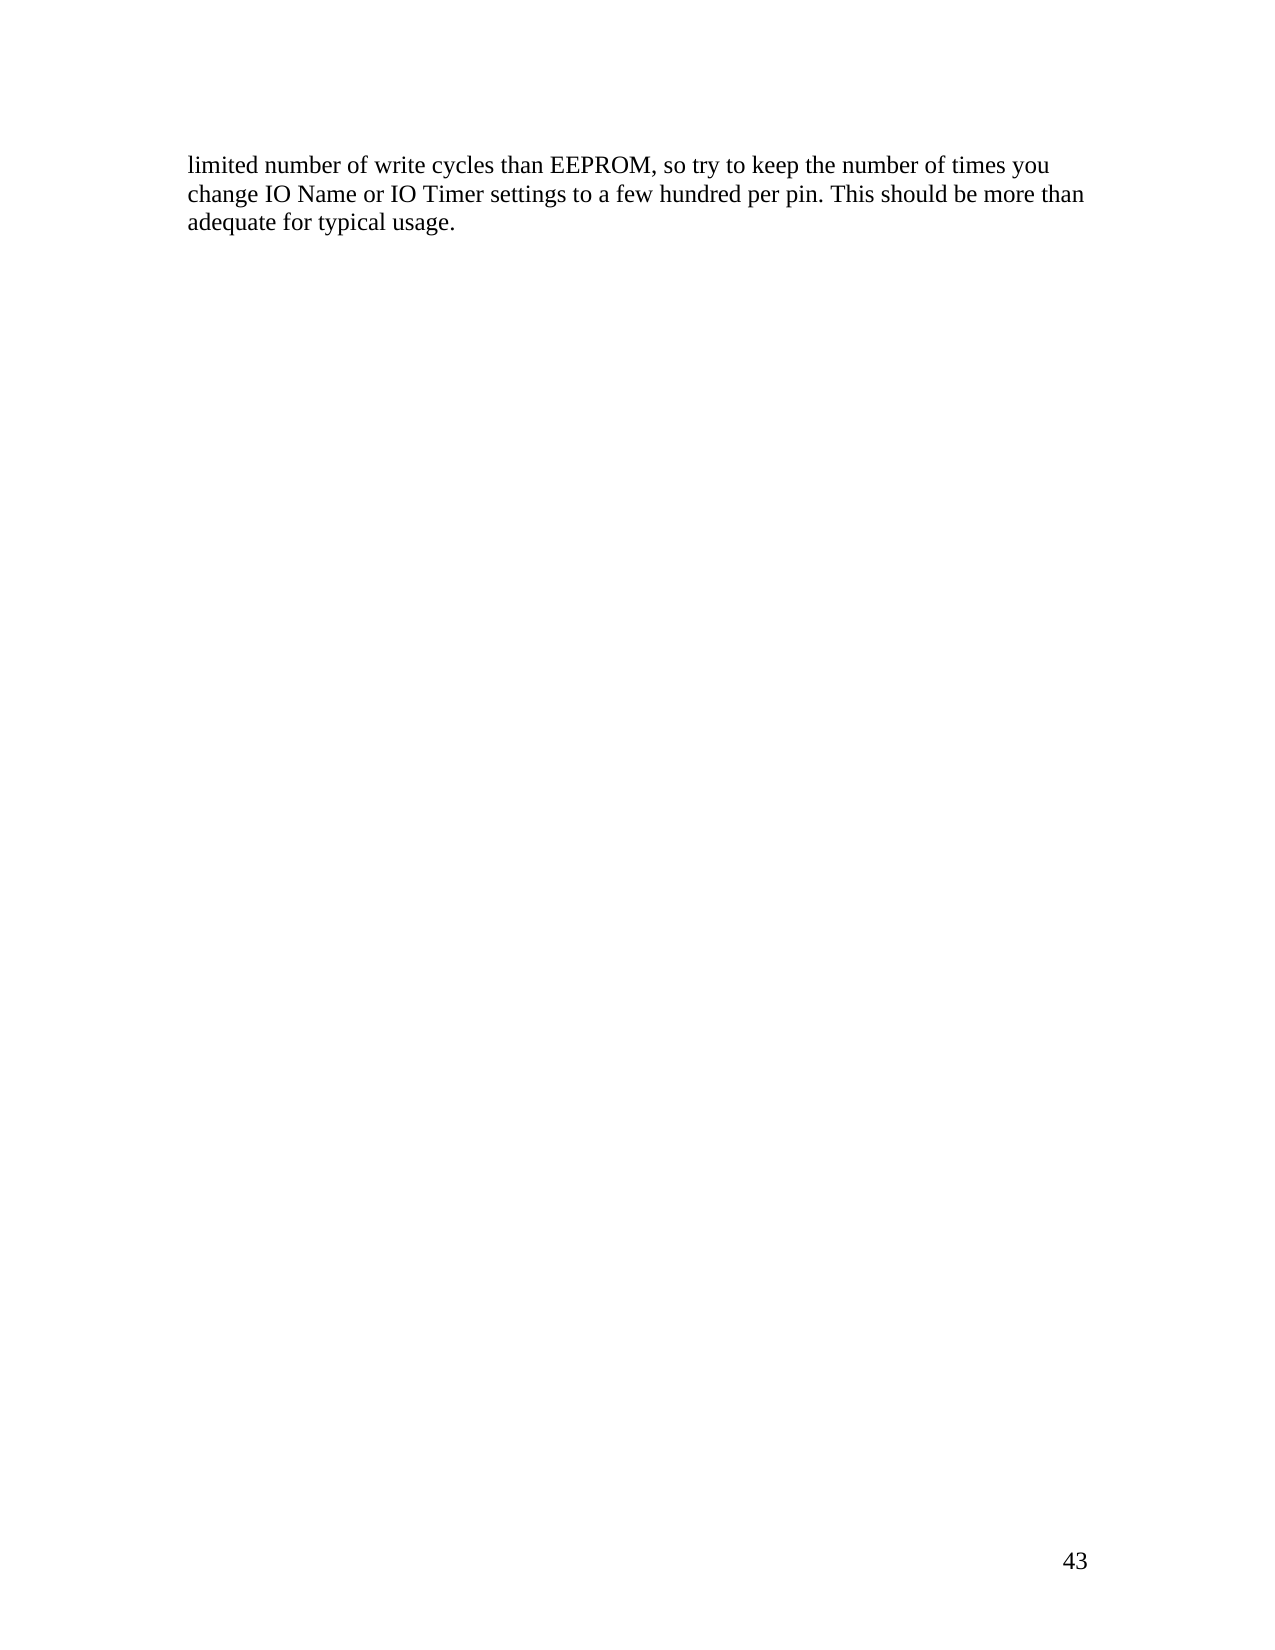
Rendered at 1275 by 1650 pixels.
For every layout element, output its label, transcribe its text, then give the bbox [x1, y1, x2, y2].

text limited number of write cycles than EEPROM, so try to keep the number of times you change IO Name or IO Timer settings to a few hundred per pin. This should be more than adequate for typical usage. [187, 150, 1087, 236]
